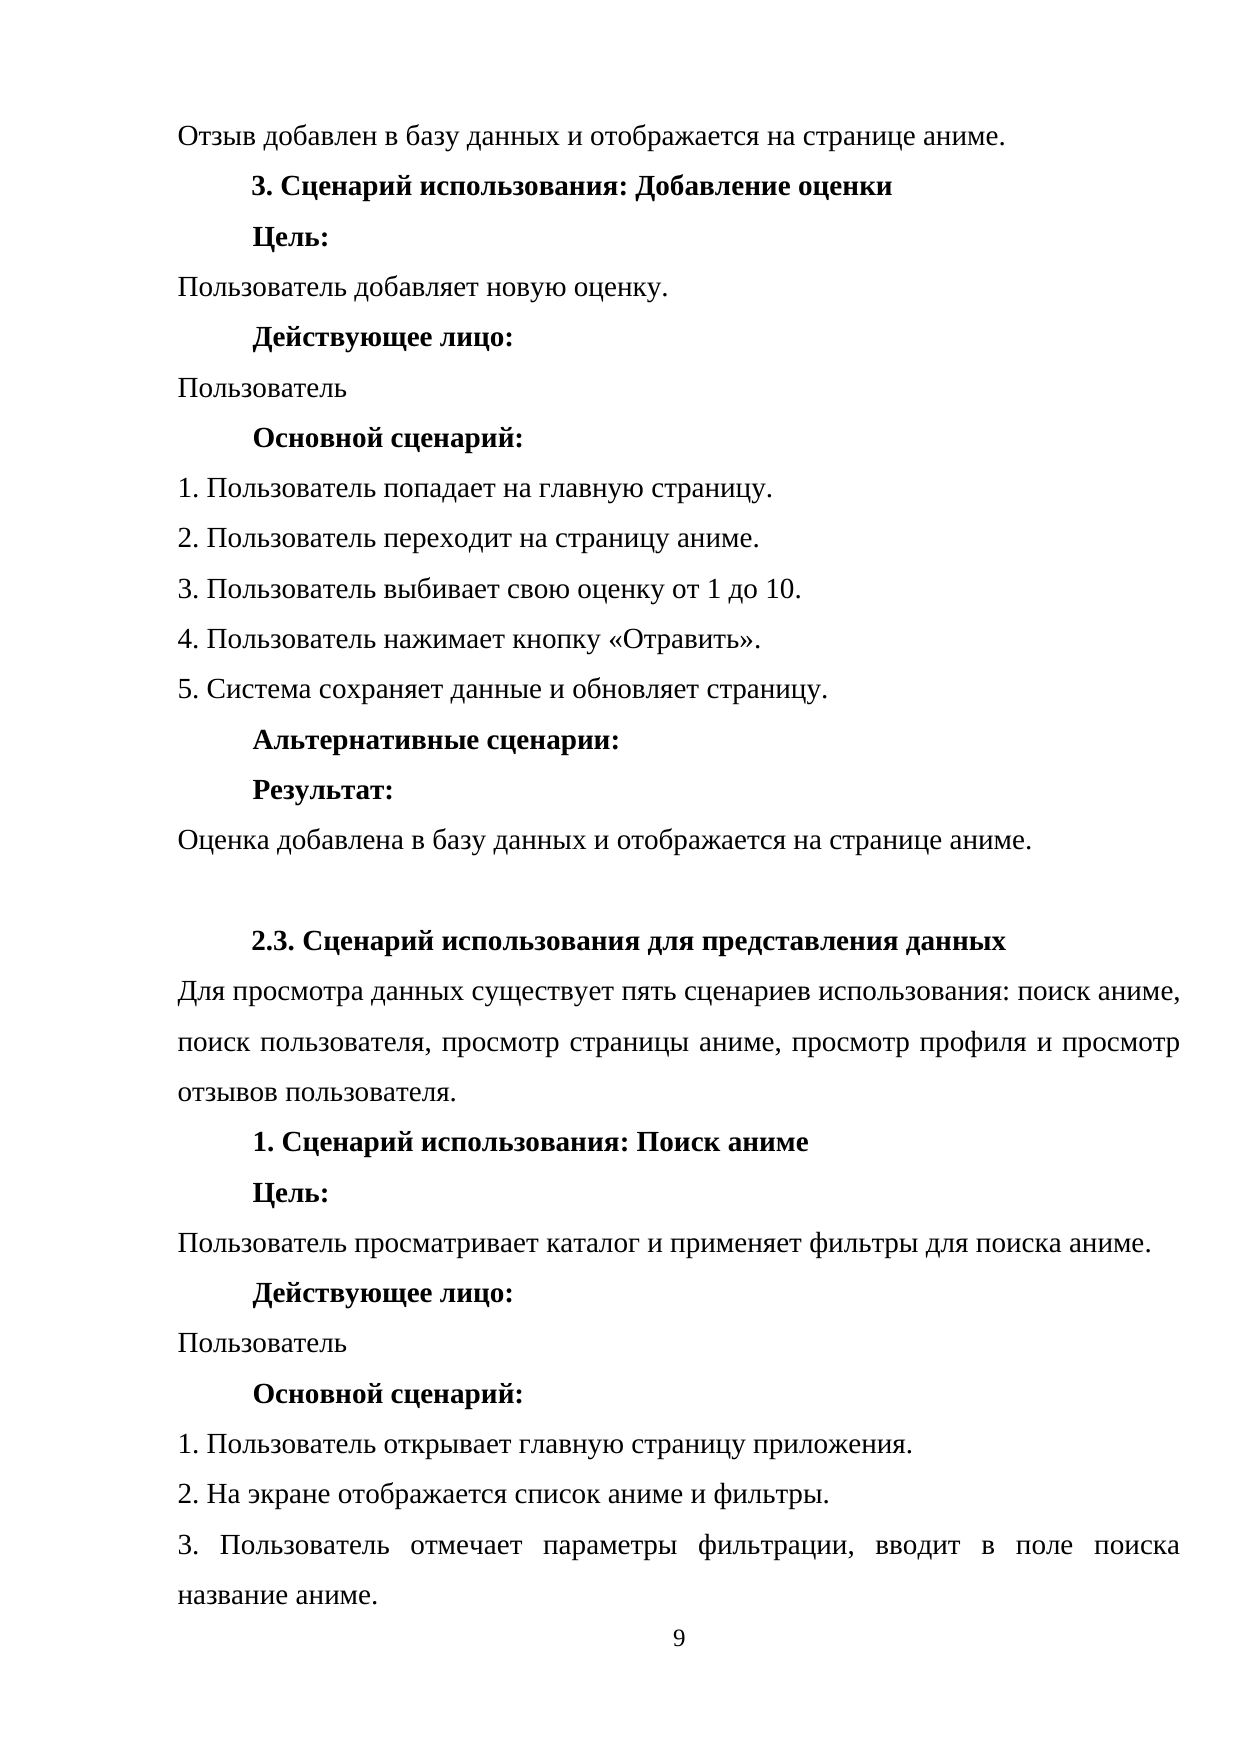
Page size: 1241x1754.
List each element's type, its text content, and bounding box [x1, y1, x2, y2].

text Цель: [177, 1175, 1181, 1208]
text Результат: [177, 772, 1181, 806]
text Пользователь просматривает каталог и применяет фильтры для поиска аниме. [177, 1225, 1181, 1258]
text 3. Пользователь отмечает параметры фильтрации, вводит в поле поиска название аниме. [177, 1527, 1181, 1611]
text Пользователь [177, 370, 1181, 403]
text 1. Пользователь открывает главную страницу приложения. [177, 1426, 1181, 1460]
text Цель: [177, 219, 1181, 252]
text Основной сценарий: [177, 420, 1181, 453]
text Действующее лицо: [177, 319, 1181, 353]
text 1. Пользователь попадает на главную страницу. [177, 470, 1181, 504]
text 2. На экране отображается список аниме и фильтры. [177, 1477, 1181, 1510]
text 3. Пользователь выбивает свою оценку от 1 до 10. [177, 571, 1181, 604]
text Альтернативные сценарии: [177, 722, 1181, 755]
text 5. Система сохраняет данные и обновляет страницу. [177, 672, 1181, 705]
text Действующее лицо: [177, 1275, 1181, 1309]
text 4. Пользователь нажимает кнопку «Отравить». [177, 621, 1181, 655]
text 2. Пользователь переходит на страницу аниме. [177, 521, 1181, 554]
text Пользователь [177, 1326, 1181, 1359]
text Отзыв добавлен в базу данных и отображается на странице аниме. [177, 118, 1181, 152]
text 3. Сценарий использования: Добавление оценки [177, 168, 1181, 202]
text Для просмотра данных существует пять сценариев использования: поиск аниме, поиск пользователя, просмотр страницы аниме, просмотр профиля и просмотр отзывов пользователя. [177, 973, 1181, 1108]
text 1. Сценарий использования: Поиск аниме [177, 1124, 1181, 1158]
text 2.3. Сценарий использования для представления данных [177, 923, 1181, 957]
text Основной сценарий: [177, 1376, 1181, 1409]
text Пользователь добавляет новую оценку. [177, 269, 1181, 303]
text Оценка добавлена в базу данных и отображается на странице аниме. [177, 822, 1181, 856]
